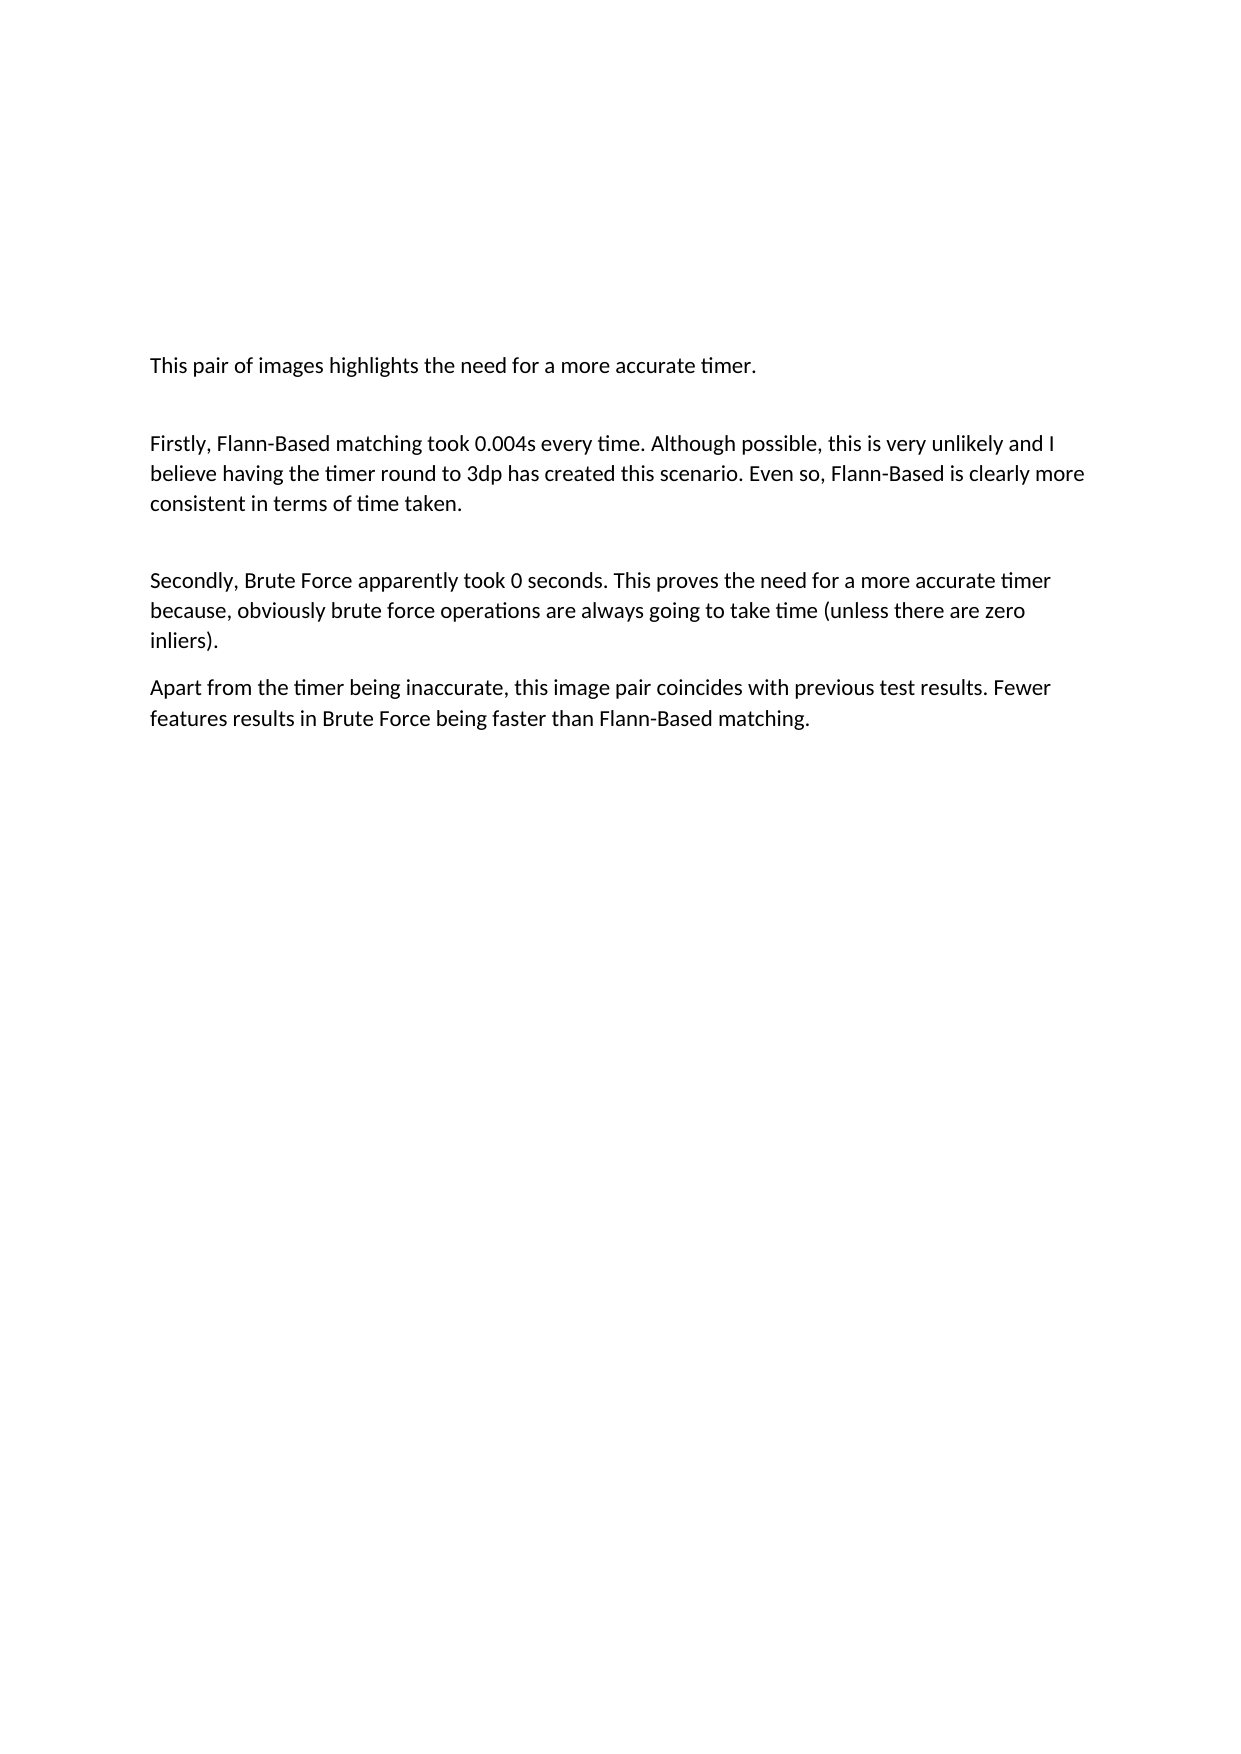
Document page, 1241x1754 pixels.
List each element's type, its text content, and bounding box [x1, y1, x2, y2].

text Apart from the timer being inaccurate, this image pair coincides with previous test results. Fewer features results in Brute Force being faster than Flann-Based matching. [150, 673, 1090, 732]
text This pair of images highlights the need for a more accurate timer. [150, 321, 1090, 380]
text Secondly, Brute Force apparently took 0 seconds. This proves the need for a more accurate timer because, obviously brute force operations are always going to take time (unless there are zero inliers). [150, 536, 1090, 655]
text Firstly, Flann-Based matching took 0.004s every time. Although possible, this is very unlikely and I believe having the timer round to 3dp has created this scenario. Even so, Flann-Based is clearly more consistent in terms of time taken. [150, 398, 1090, 517]
